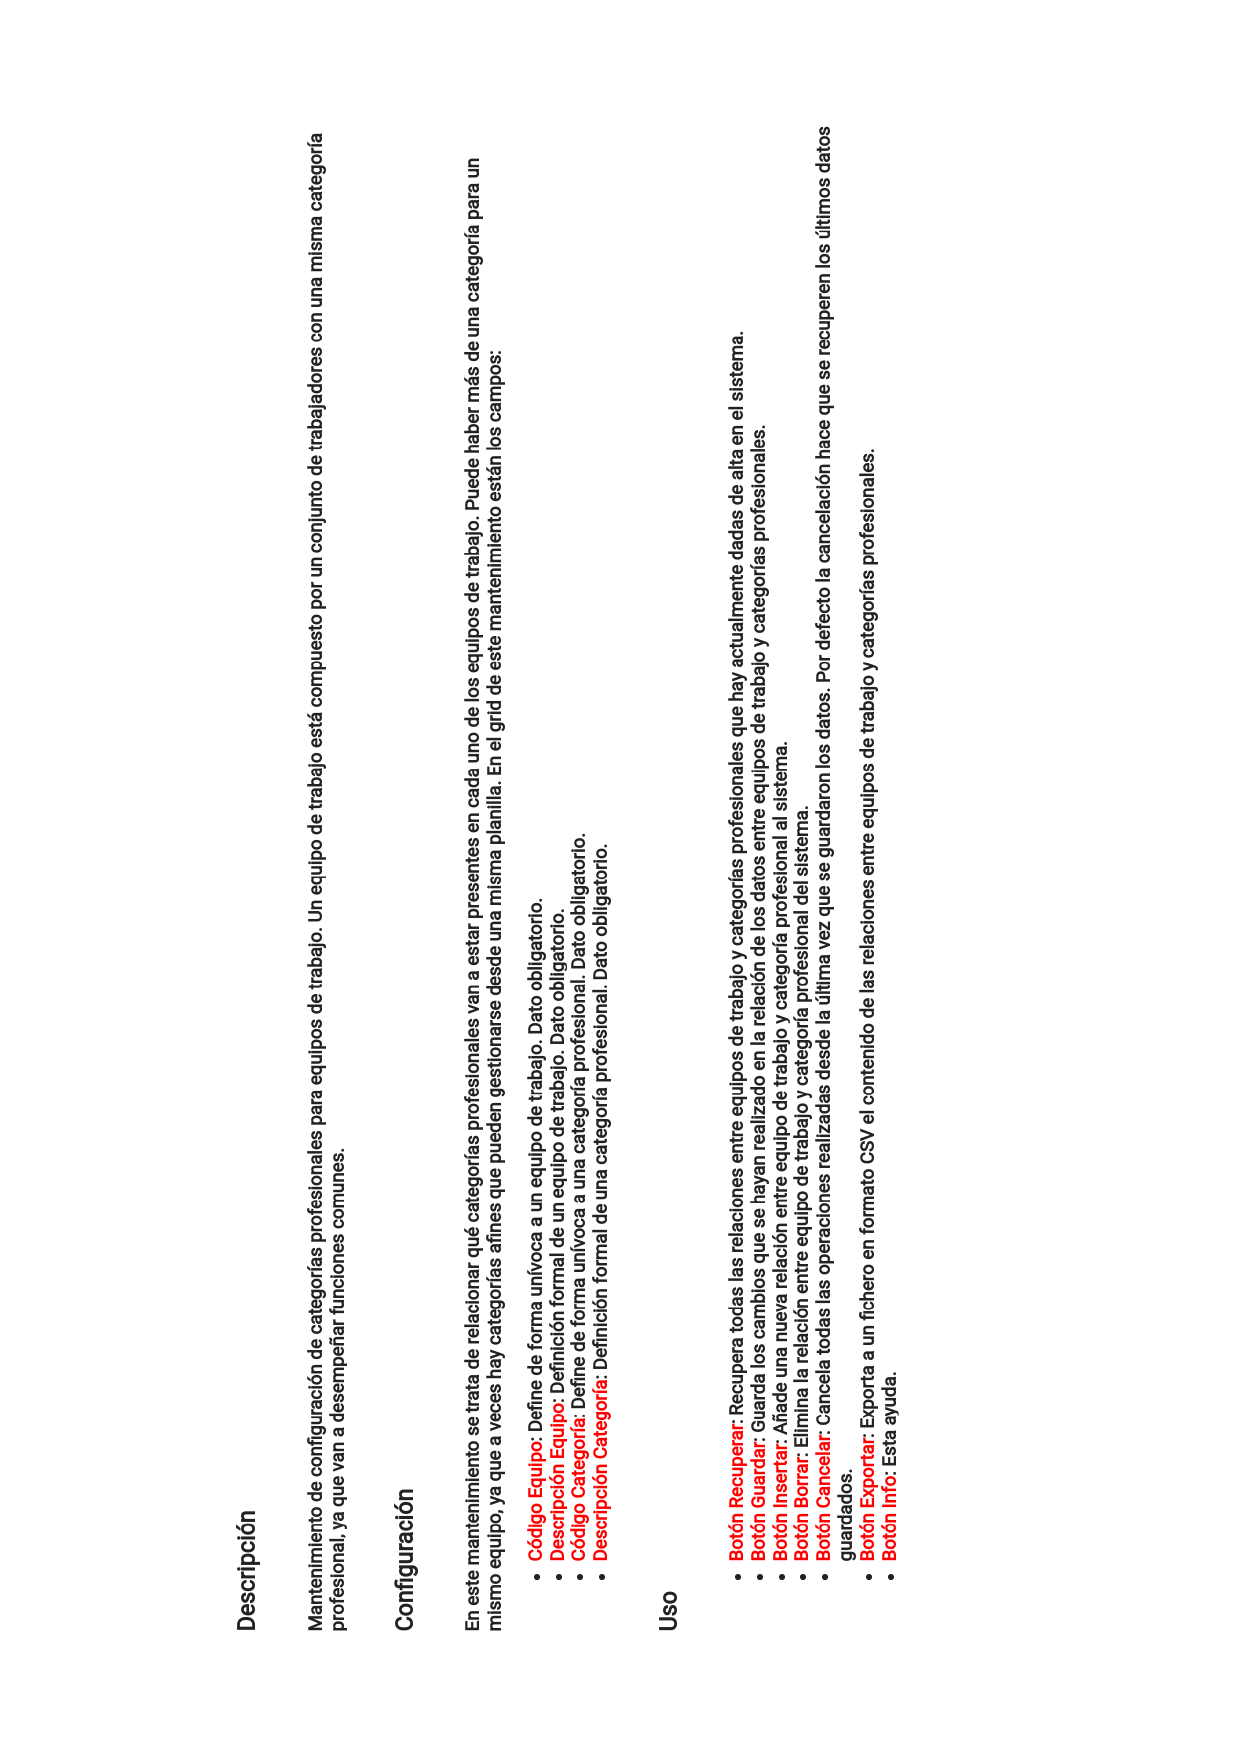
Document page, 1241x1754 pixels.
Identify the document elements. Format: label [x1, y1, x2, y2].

picture [234, 125, 899, 1632]
